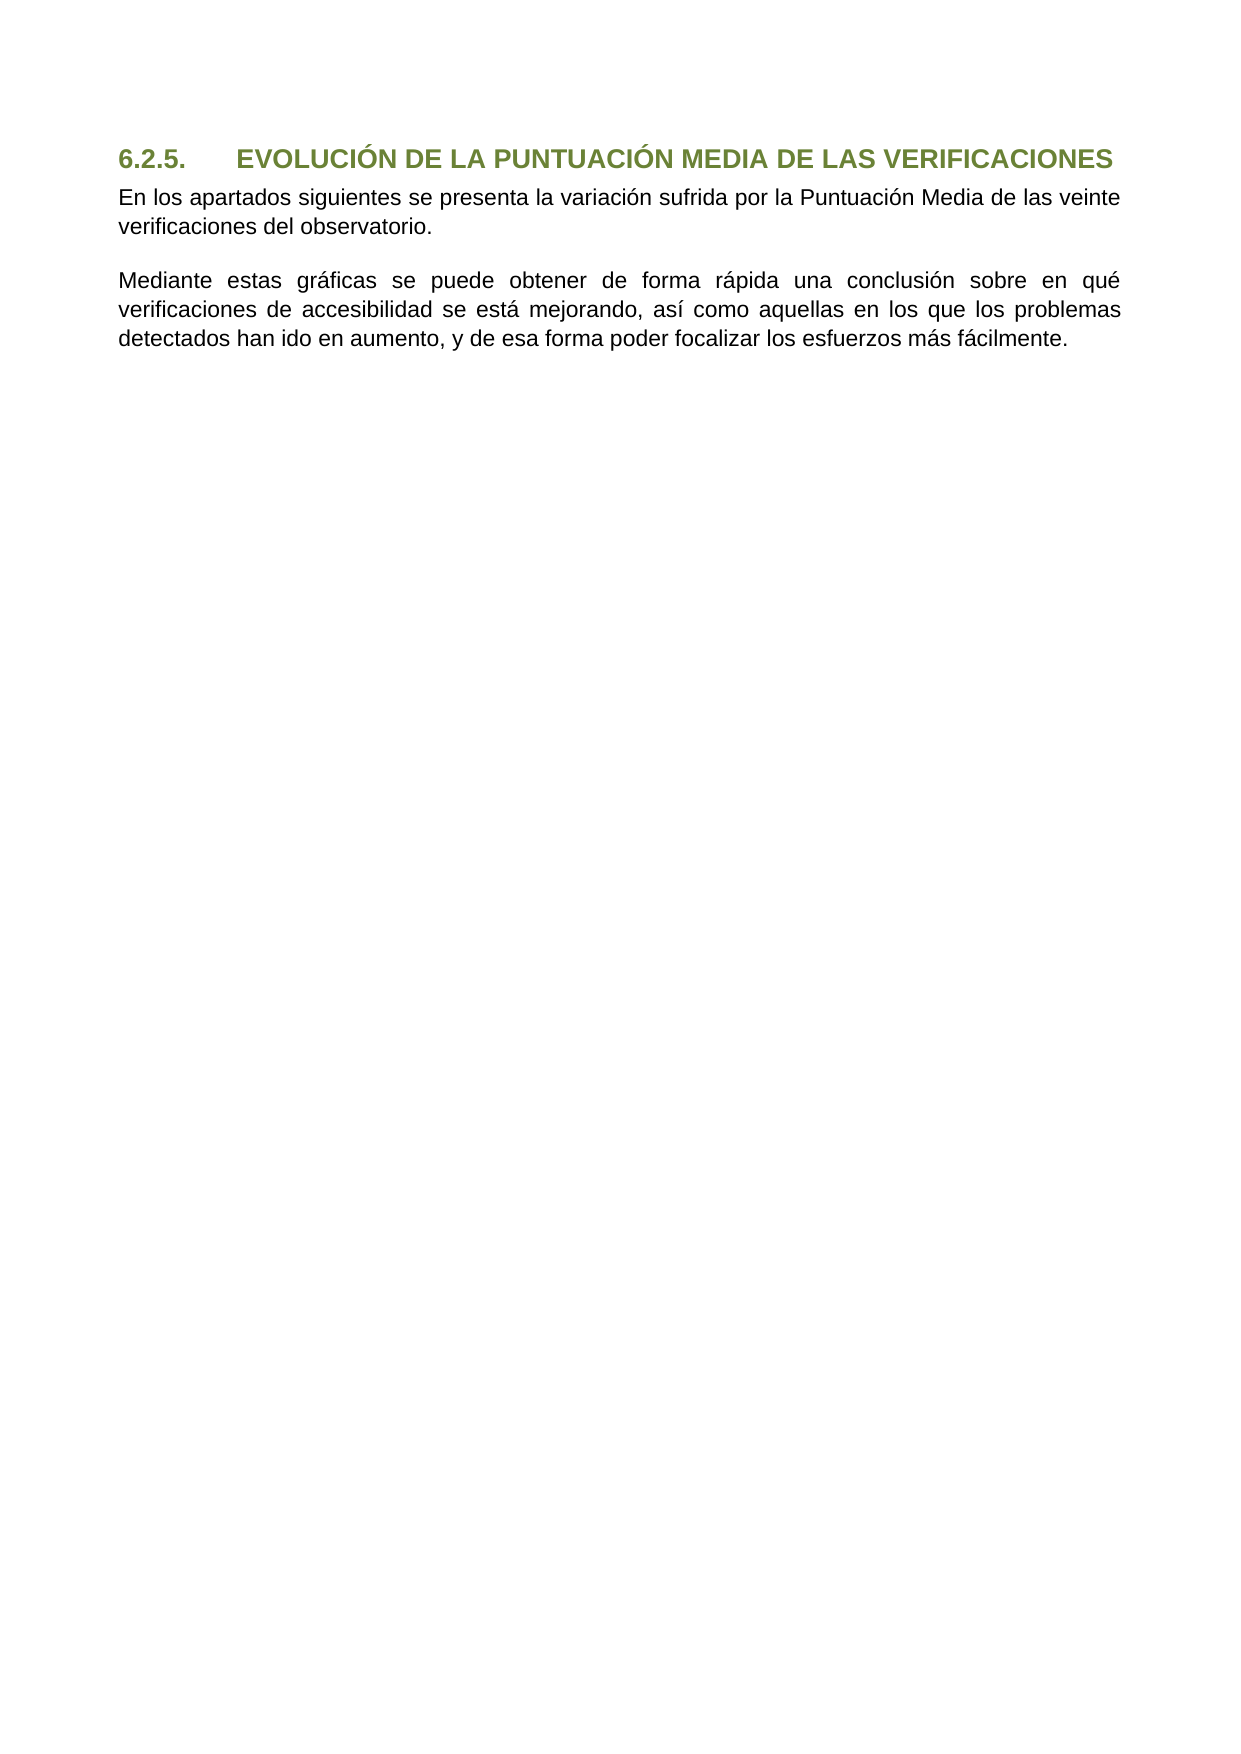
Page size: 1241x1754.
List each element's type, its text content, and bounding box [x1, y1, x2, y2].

subtitle Evolución de la puntuación media de las verificaciones [118, 143, 1122, 174]
text Mediante estas gráficas se puede obtener de forma rápida una conclusión sobre en qué verificaciones de accesibilidad se está mejorando, así como aquellas en los que los problemas detectados han ido en aumento, y de esa forma poder focalizar los esfuerzos más fácilmente. [118, 267, 1122, 351]
text En los apartados siguientes se presenta la variación sufrida por la Puntuación Media de las veinte verificaciones del observatorio. [118, 184, 1122, 239]
